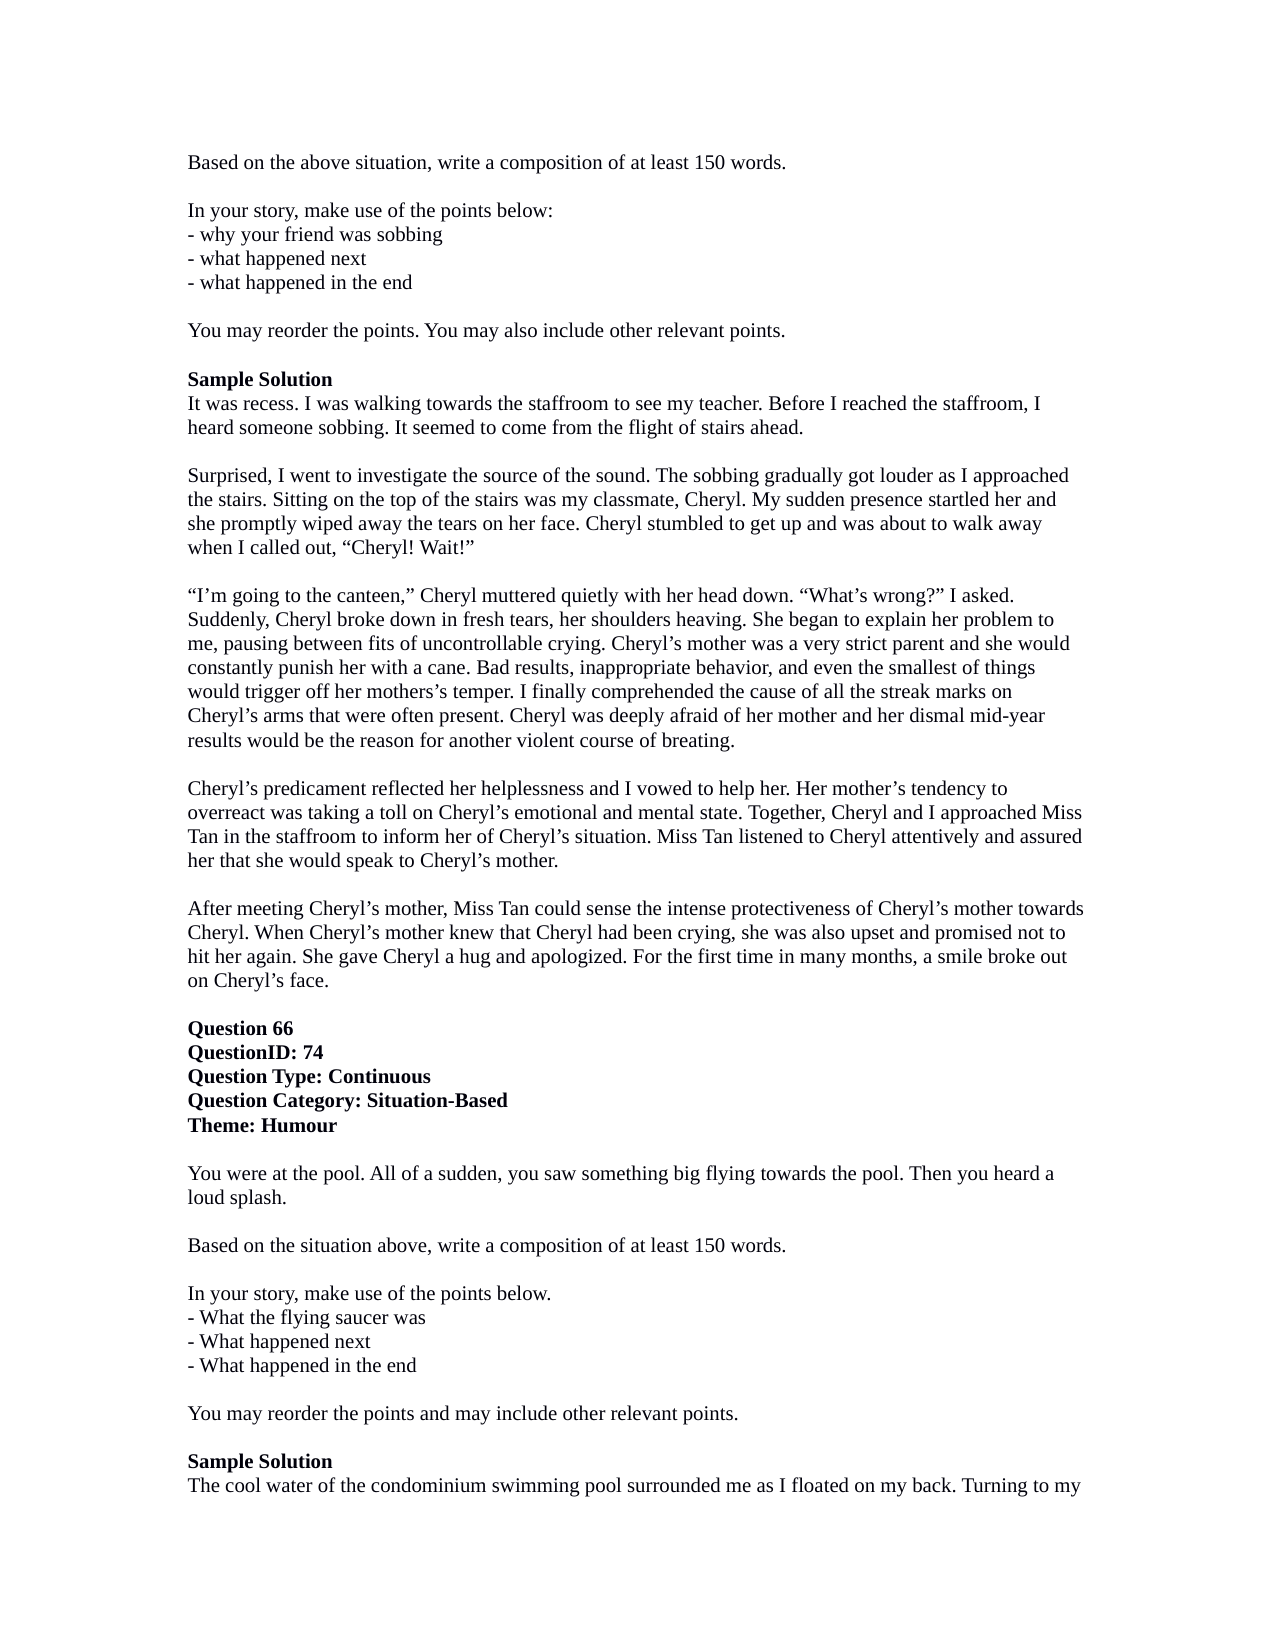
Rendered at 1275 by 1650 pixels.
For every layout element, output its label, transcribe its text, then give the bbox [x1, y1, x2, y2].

text You were at the pool. All of a sudden, you saw something big flying towards the pool. Then you heard a loud splash. [187, 1161, 1087, 1209]
text QuestionID: 74 [187, 1040, 1087, 1064]
text The cool water of the condominium swimming pool surrounded me as I floated on my back. Turning to my [187, 1473, 1087, 1497]
text It was recess. I was walking towards the staffroom to see my teacher. Before I reached the staffroom, I heard someone sobbing. It seemed to come from the flight of stairs ahead. [187, 391, 1087, 439]
text - What the flying saucer was [187, 1305, 1087, 1329]
text You may reorder the points. You may also include other relevant points. [187, 318, 1087, 342]
text Based on the situation above, write a composition of at least 150 words. [187, 1233, 1087, 1257]
text Question Type: Continuous [187, 1064, 1087, 1088]
text You may reorder the points and may include other relevant points. [187, 1401, 1087, 1425]
text Surprised, I went to investigate the source of the sound. The sobbing gradually got louder as I approached the stairs. Sitting on the top of the stairs was my classmate, Cheryl. My sudden presence startled her and she promptly wiped away the tears on her face. Cheryl stumbled to get up and was about to walk away when I called out, “Cheryl! Wait!” [187, 463, 1087, 559]
text In your story, make use of the points below. [187, 1281, 1087, 1305]
text Question 66 [187, 1016, 1087, 1040]
text Cheryl’s predicament reflected her helplessness and I vowed to help her. Her mother’s tendency to overreact was taking a toll on Cheryl’s emotional and mental state. Together, Cheryl and I approached Miss Tan in the staffroom to inform her of Cheryl’s situation. Miss Tan listened to Cheryl attentively and assured her that she would speak to Cheryl’s mother. [187, 776, 1087, 872]
text After meeting Cheryl’s mother, Miss Tan could sense the intense protectiveness of Cheryl’s mother towards Cheryl. When Cheryl’s mother knew that Cheryl had been crying, she was also upset and promised not to hit her again. She gave Cheryl a hug and apologized. For the first time in many months, a smile broke out on Cheryl’s face. [187, 896, 1087, 992]
text - what happened in the end [187, 270, 1087, 294]
text Theme: Humour [187, 1112, 1087, 1137]
text In your story, make use of the points below: [187, 198, 1087, 222]
text - what happened next [187, 246, 1087, 270]
text Sample Solution [187, 367, 1087, 391]
text - What happened in the end [187, 1353, 1087, 1377]
text - why your friend was sobbing [187, 222, 1087, 246]
text - What happened next [187, 1329, 1087, 1353]
text “I’m going to the canteen,” Cheryl muttered quietly with her head down. “What’s wrong?” I asked. Suddenly, Cheryl broke down in fresh tears, her shoulders heaving. She began to explain her problem to me, pausing between fits of uncontrollable crying. Cheryl’s mother was a very strict parent and she would constantly punish her with a cane. Bad results, inappropriate behavior, and even the smallest of things would trigger off her mothers’s temper. I finally comprehended the cause of all the streak marks on Cheryl’s arms that were often present. Cheryl was deeply afraid of her mother and her dismal mid-year results would be the reason for another violent course of breating. [187, 583, 1087, 752]
text Based on the above situation, write a composition of at least 150 words. [187, 150, 1087, 174]
text Sample Solution [187, 1449, 1087, 1473]
text Question Category: Situation-Based [187, 1088, 1087, 1112]
